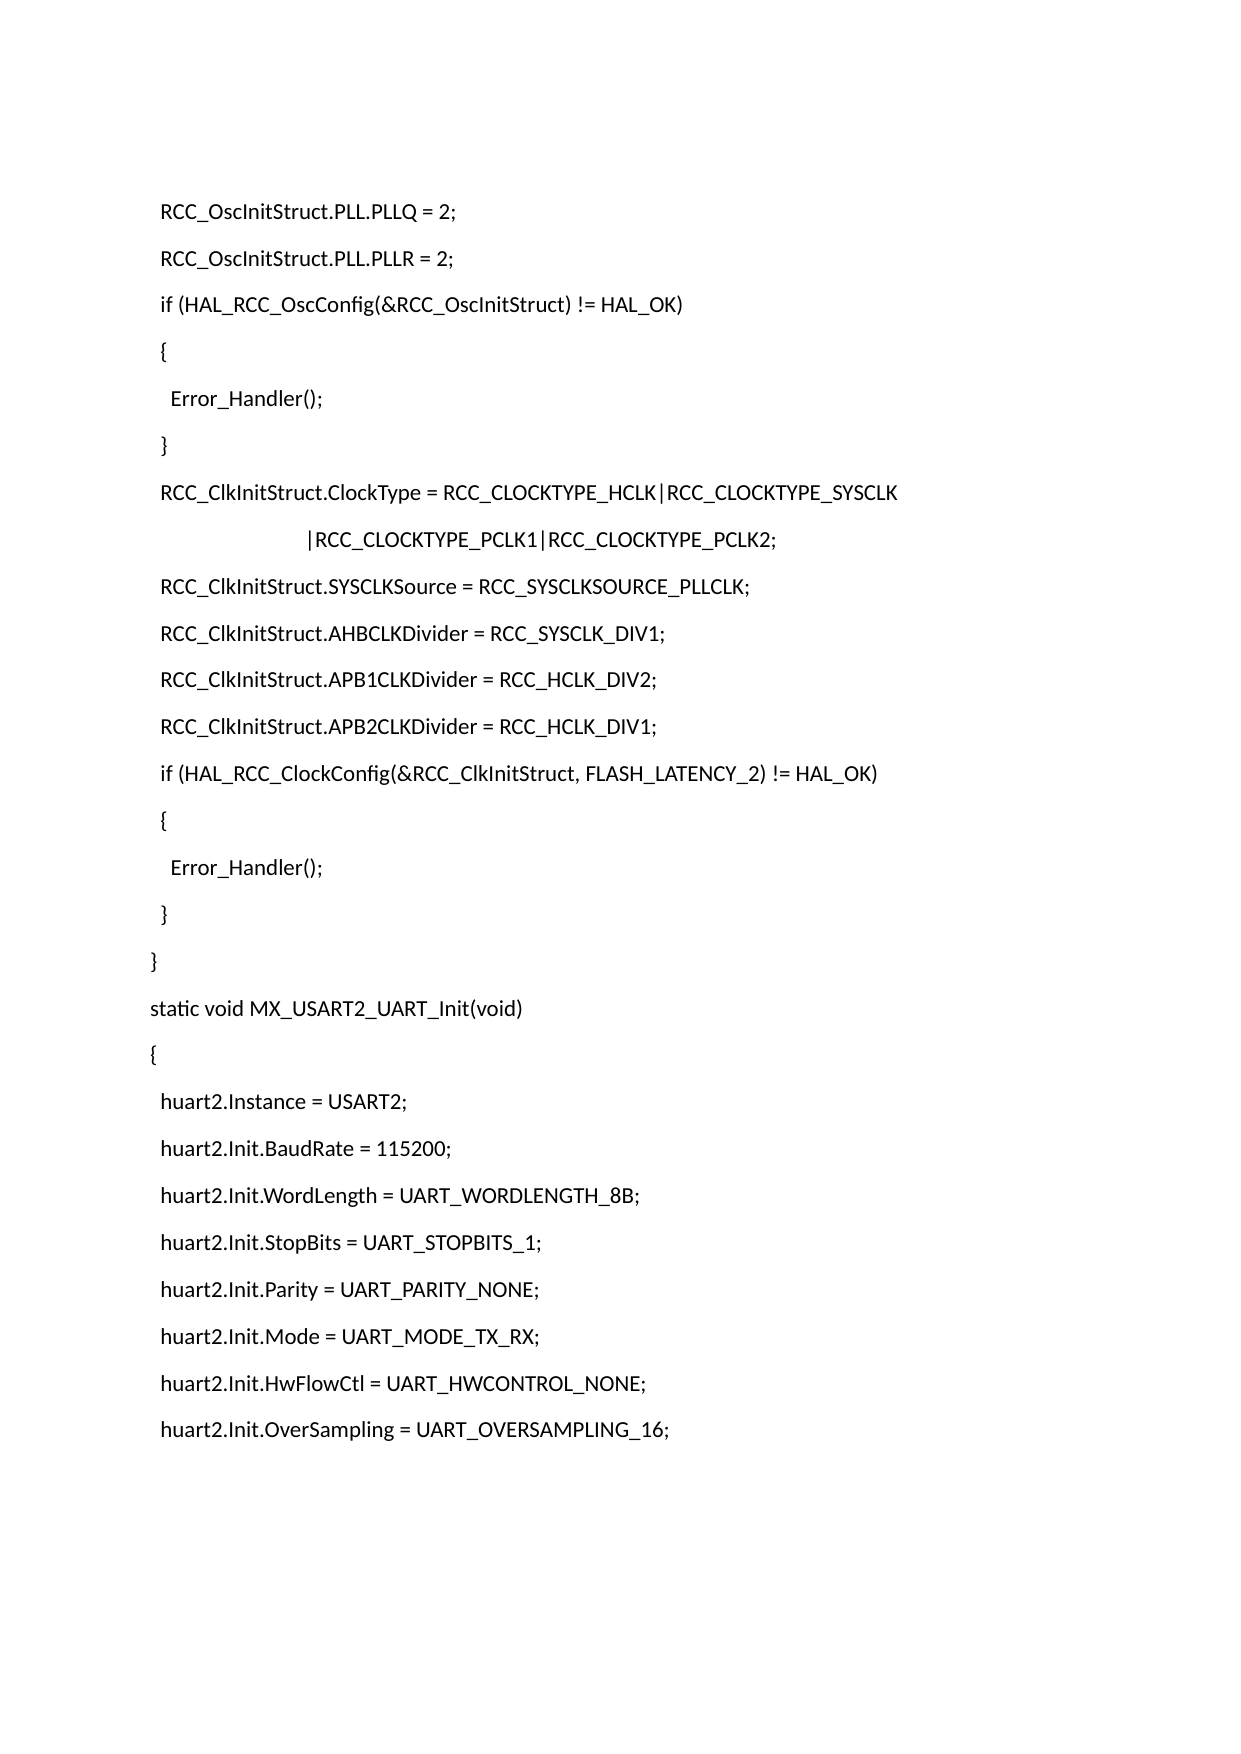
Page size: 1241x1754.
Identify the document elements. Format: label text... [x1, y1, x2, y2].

text Error_Handler(); [150, 384, 1090, 412]
text { [150, 337, 1090, 366]
text huart2.Init.Parity = UART_PARITY_NONE; [150, 1275, 1090, 1303]
text huart2.Init.Mode = UART_MODE_TX_RX; [150, 1322, 1090, 1350]
text RCC_ClkInitStruct.SYSCLKSource = RCC_SYSCLKSOURCE_PLLCLK; [150, 572, 1090, 600]
text { [150, 806, 1090, 834]
text RCC_OscInitStruct.PLL.PLLR = 2; [150, 244, 1090, 272]
text } [150, 900, 1090, 928]
text huart2.Init.HwFlowCtl = UART_HWCONTROL_NONE; [150, 1369, 1090, 1397]
text |RCC_CLOCKTYPE_PCLK1|RCC_CLOCKTYPE_PCLK2; [150, 525, 1090, 553]
text if (HAL_RCC_OscConfig(&RCC_OscInitStruct) != HAL_OK) [150, 291, 1090, 319]
text huart2.Init.StopBits = UART_STOPBITS_1; [150, 1228, 1090, 1256]
text RCC_ClkInitStruct.ClockType = RCC_CLOCKTYPE_HCLK|RCC_CLOCKTYPE_SYSCLK [150, 478, 1090, 506]
text RCC_ClkInitStruct.APB2CLKDivider = RCC_HCLK_DIV1; [150, 712, 1090, 741]
text huart2.Init.WordLength = UART_WORDLENGTH_8B; [150, 1181, 1090, 1209]
text if (HAL_RCC_ClockConfig(&RCC_ClkInitStruct, FLASH_LATENCY_2) != HAL_OK) [150, 759, 1090, 787]
text } [150, 431, 1090, 459]
text } [150, 947, 1090, 975]
text RCC_ClkInitStruct.AHBCLKDivider = RCC_SYSCLK_DIV1; [150, 619, 1090, 647]
text static void MX_USART2_UART_Init(void) [150, 994, 1090, 1022]
text RCC_ClkInitStruct.APB1CLKDivider = RCC_HCLK_DIV2; [150, 666, 1090, 694]
text huart2.Init.OverSampling = UART_OVERSAMPLING_16; [150, 1416, 1090, 1444]
text huart2.Init.BaudRate = 115200; [150, 1134, 1090, 1162]
text huart2.Instance = USART2; [150, 1087, 1090, 1116]
text Error_Handler(); [150, 853, 1090, 881]
text RCC_OscInitStruct.PLL.PLLQ = 2; [150, 197, 1090, 225]
text { [150, 1041, 1090, 1069]
